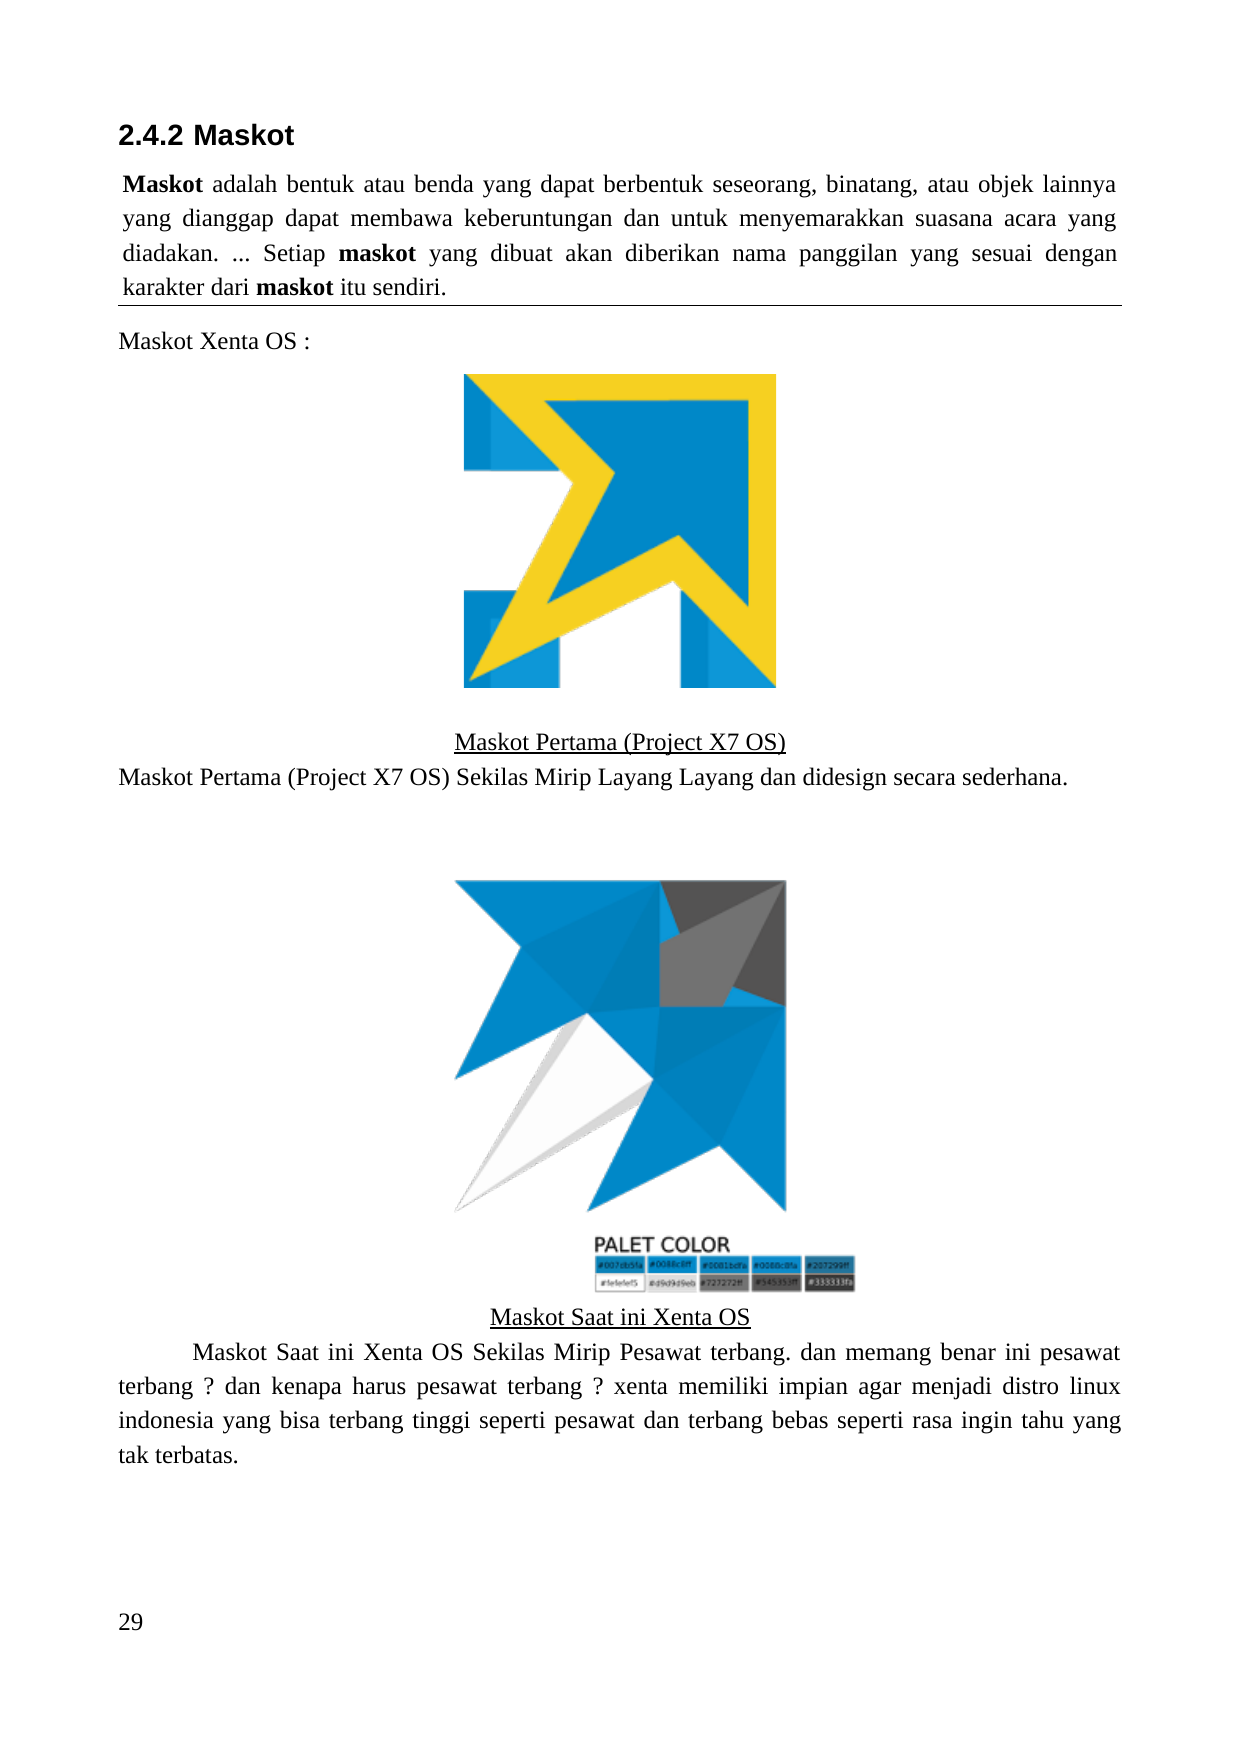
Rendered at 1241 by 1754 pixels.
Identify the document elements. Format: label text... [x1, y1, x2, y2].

text Maskot Pertama (Project X7 OS) [118, 727, 1122, 756]
text Maskot Saat ini Xenta OS [118, 1302, 1122, 1331]
text Maskot adalah bentuk atau benda yang dapat berbentuk seseorang, binatang, atau objek lainnya yang dianggap dapat membawa keberuntungan dan untuk menyemarakkan suasana acara yang diadakan. ... Setiap maskot yang dibuat akan diberikan nama panggilan yang sesuai dengan karakter dari maskot itu sendiri. [118, 164, 1122, 305]
text Maskot Saat ini Xenta OS Sekilas Mirip Pesawat terbang. dan memang benar ini pesawat terbang ? dan kenapa harus pesawat terbang ? xenta memiliki impian agar menjadi distro linux indonesia yang bisa terbang tinggi seperti pesawat dan terbang bebas seperti rasa ingin tahu yang tak terbatas. [118, 1337, 1122, 1469]
subtitle Maskot [118, 118, 1122, 152]
text Maskot Pertama (Project X7 OS) Sekilas Mirip Layang Layang dan didesign secara sederhana. [118, 762, 1122, 791]
text Maskot Xenta OS : [118, 326, 1122, 354]
picture [370, 796, 870, 1297]
picture [463, 374, 777, 688]
